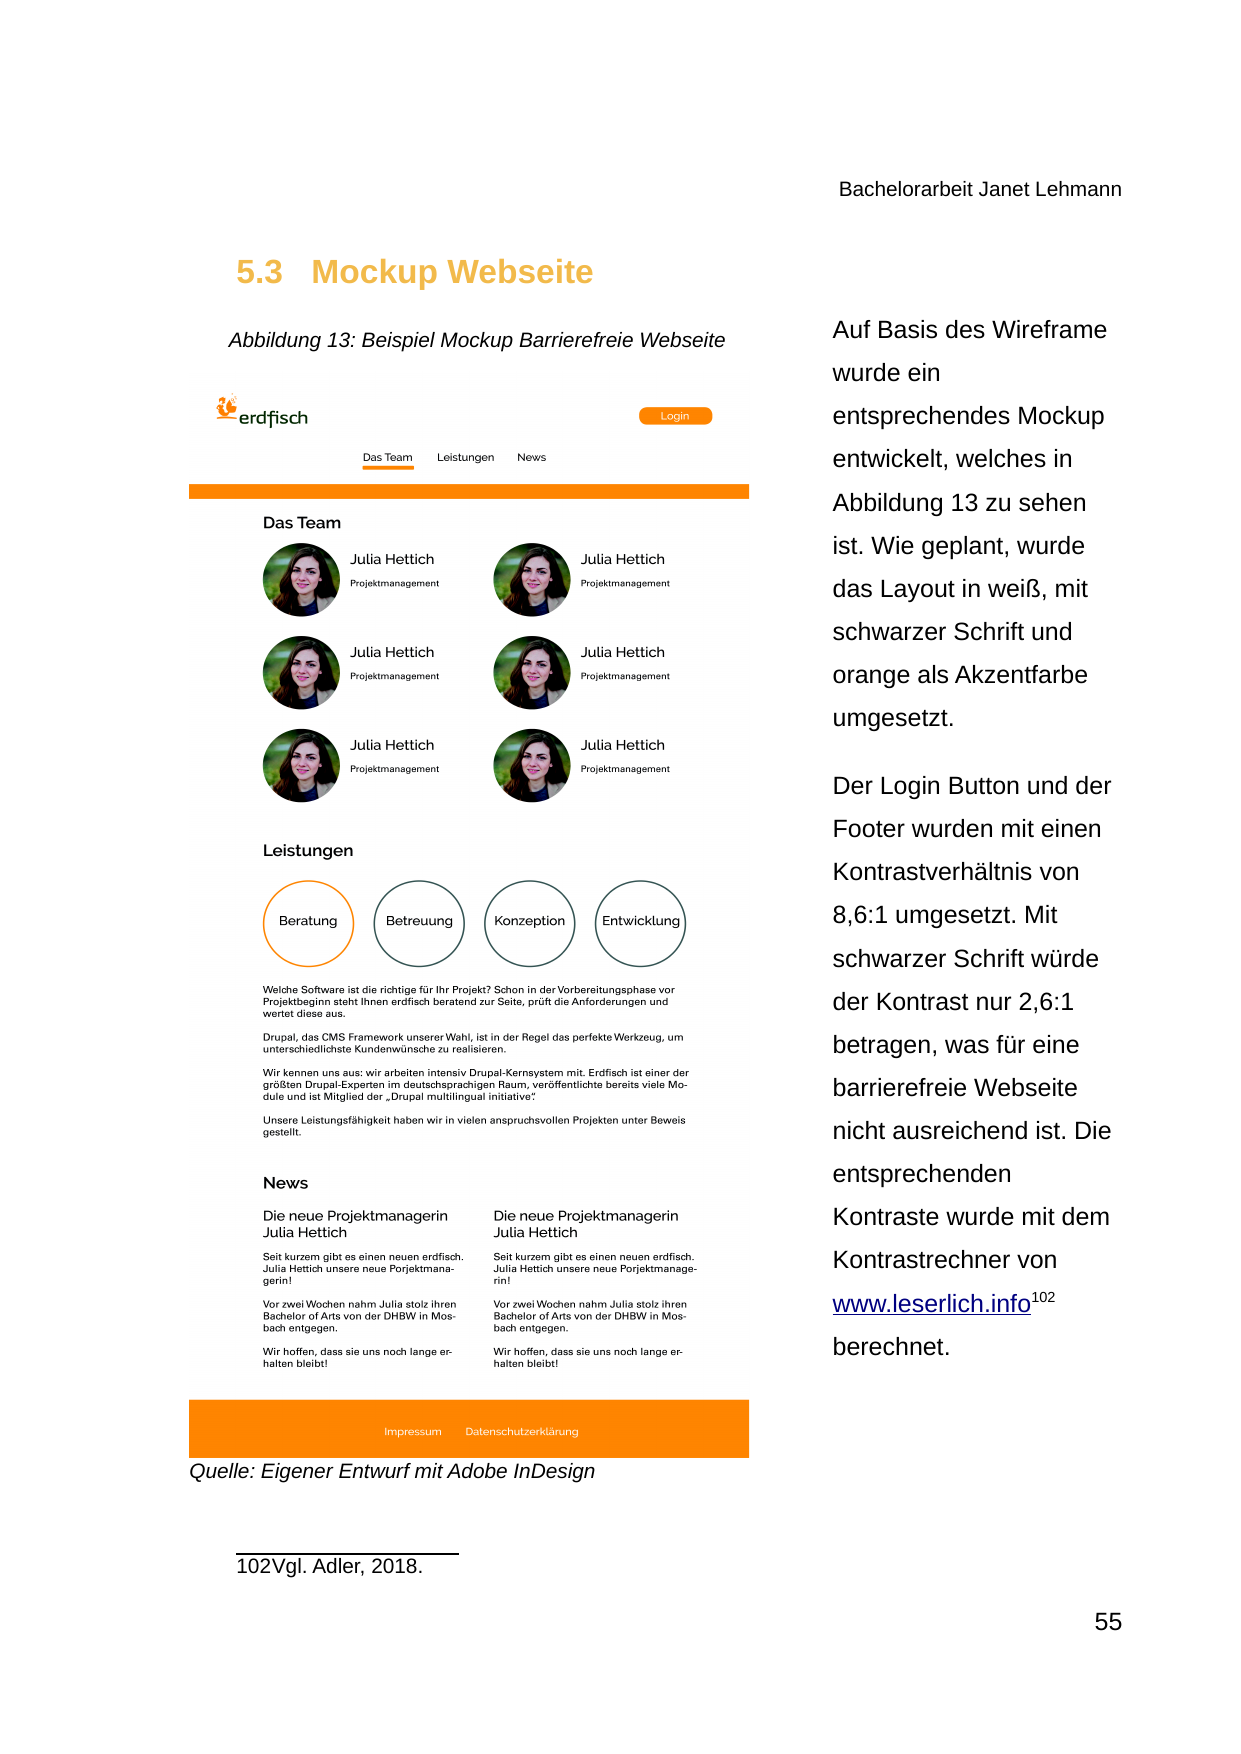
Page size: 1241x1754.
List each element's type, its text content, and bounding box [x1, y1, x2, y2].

text Auf Basis des Wireframe wurde ein entsprechendes Mockup entwickelt, welches in Abbildung 13 zu sehen ist. Wie geplant, wurde das Layout in weiß, mit schwarzer Schrift und orange als Akzentfarbe umgesetzt. [228, 303, 1122, 1502]
text Abbildung 13: Beispiel Mockup Barrierefreie Webseite [228, 328, 736, 352]
text Vgl. Adler, 2018. [236, 1554, 1122, 1578]
text Quelle: Eigener Entwurf mit Adobe InDesign [189, 371, 761, 1482]
picture [189, 371, 750, 1458]
subtitle Mockup Webseite [236, 251, 1122, 290]
text Der Login Button und der Footer wurden mit einen Kontrastverhältnis von 8,6:1 umgesetzt. Mit schwarzer Schrift würde der Kontrast nur 2,6:1 betragen, was für eine barrierefreie Webseite nicht ausreichend ist. Die entsprechenden Kontraste wurde mit dem Kontrastrechner von www.leserlich.info berechnet. [832, 771, 1122, 1360]
text [189, 359, 761, 371]
